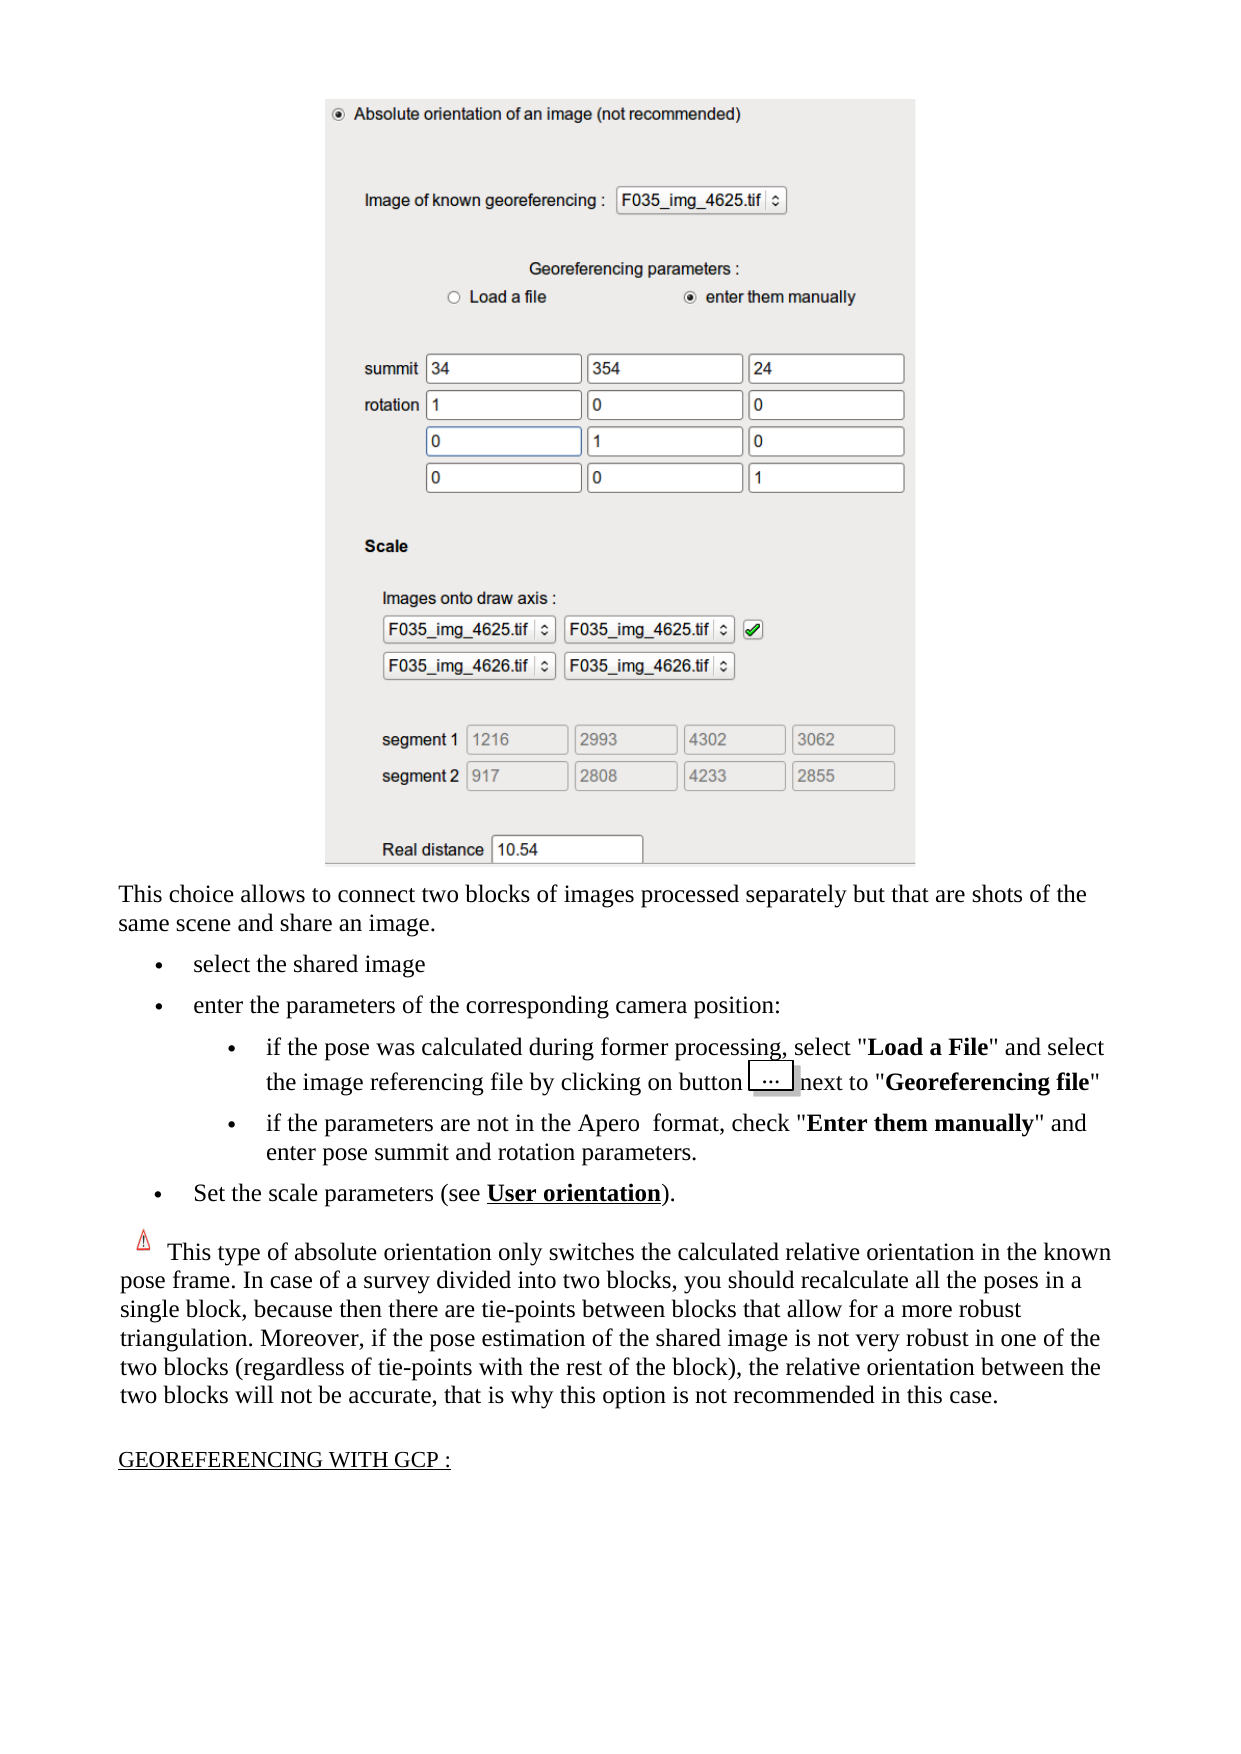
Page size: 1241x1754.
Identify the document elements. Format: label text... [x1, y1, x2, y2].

text This choice allows to connect two blocks of images processed separately but that are shots of the same scene and share an image. [118, 879, 1122, 937]
list enter the parameters of the corresponding camera position: [156, 990, 1122, 1019]
text This type of absolute orientation only switches the calculated relative orientation in the known pose frame. In case of a survey divided into two blocks, you should recalculate all the poses in a single block, because then there are tie-points between blocks that allow for a more robust triangulation. Moreover, if the pose estimation of the shared image is not very robust in one of the two blocks (regardless of tie-points with the rest of the block), the relative orientation between the two blocks will not be accurate, that is why this option is not recommended in this case. [120, 1219, 1122, 1409]
picture [325, 99, 916, 867]
list select the shared image [156, 949, 1122, 978]
list if the pose was calculated during former processing, select "Load a File" and select the image referencing file by clicking on button next to "Georeferencing file" [228, 1032, 1122, 1096]
list if the parameters are not in the Apero format, check "Enter them manually" and enter pose summit and rotation parameters. [228, 1108, 1122, 1166]
subtitle Georeferencing with GCP : [118, 1446, 1122, 1472]
picture [136, 1228, 151, 1251]
list Set the scale parameters (see User orientation). [154, 1178, 1122, 1207]
